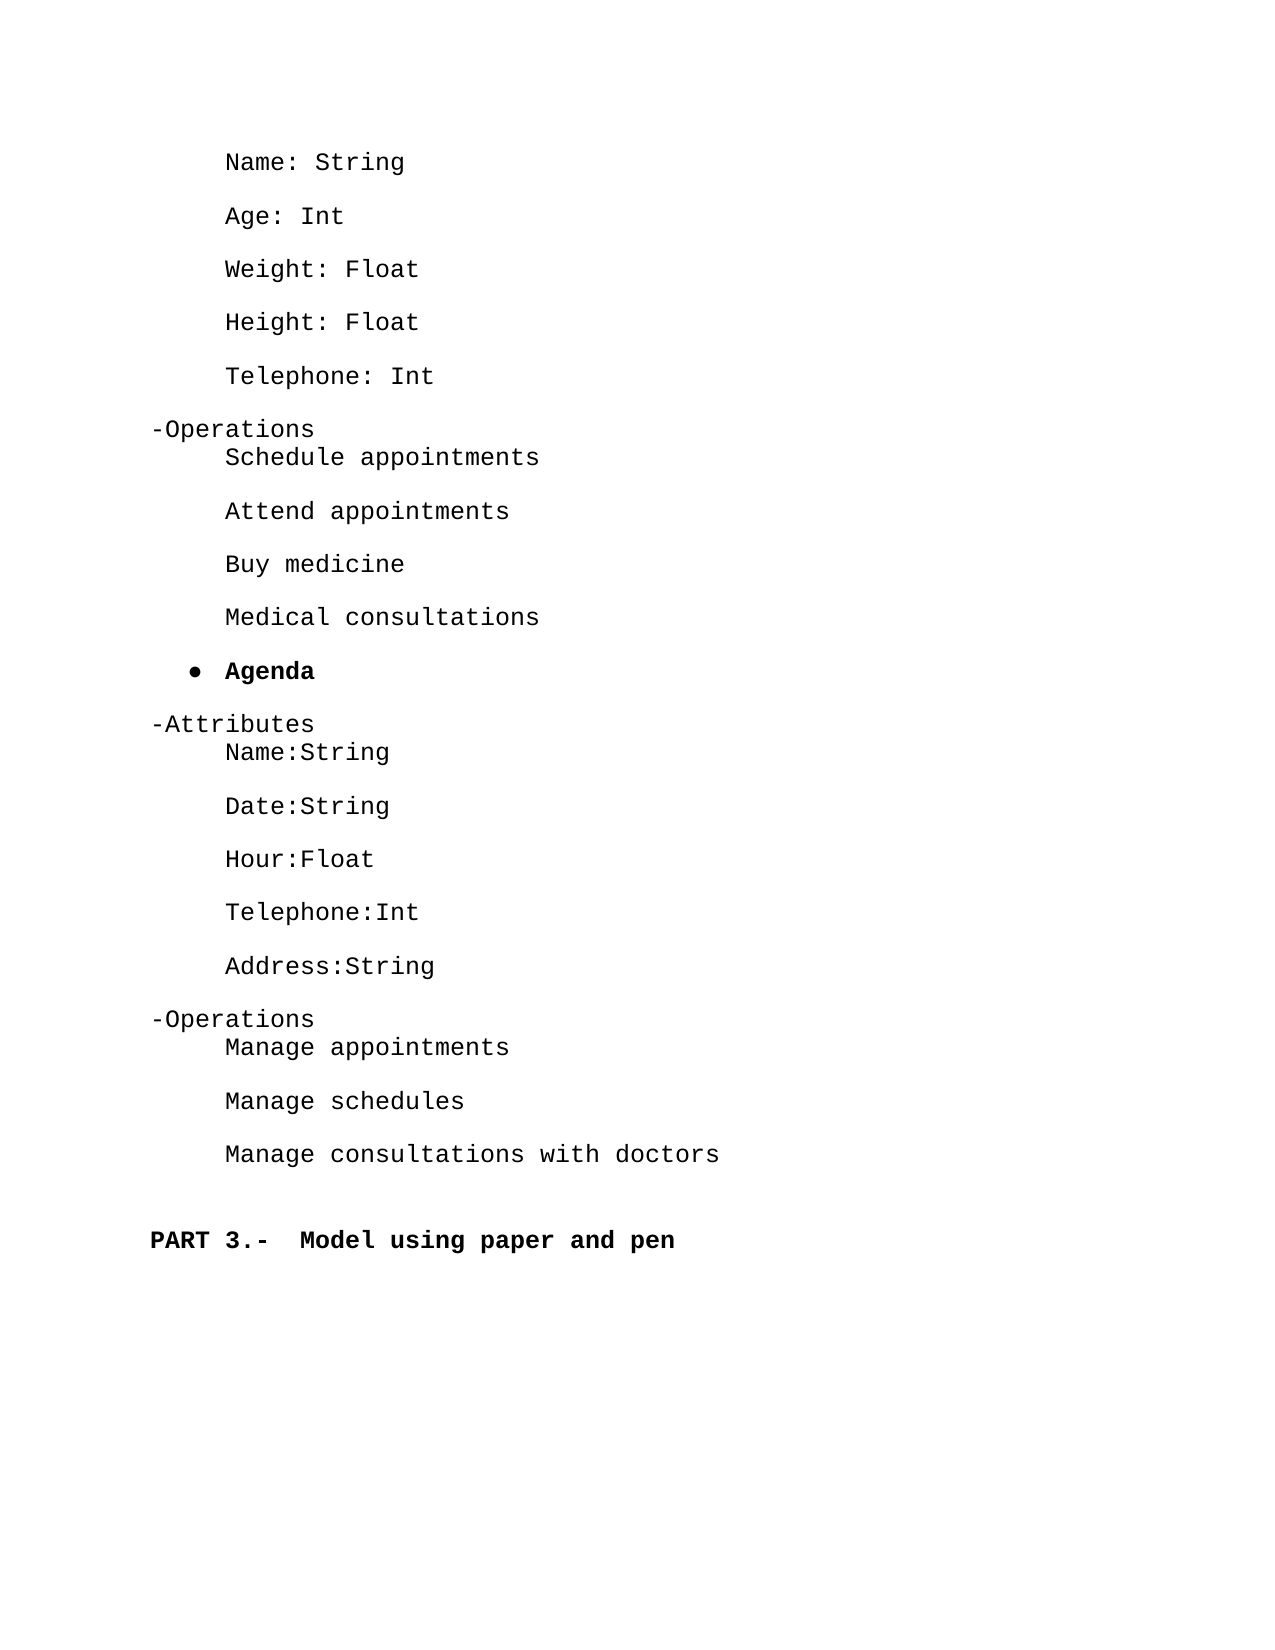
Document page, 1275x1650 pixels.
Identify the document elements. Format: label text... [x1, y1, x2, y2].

text Address:String [225, 953, 1125, 982]
text Age: Int [225, 203, 1125, 232]
text Weight: Float [225, 257, 1125, 285]
text Manage consultations with doctors [225, 1142, 1125, 1170]
text Telephone: Int [225, 363, 1125, 392]
text -Operations [150, 1007, 1125, 1035]
text -Attributes [150, 712, 1125, 740]
text Height: Float [225, 310, 1125, 338]
text Date:String [225, 793, 1125, 822]
text Attend appointments [225, 498, 1125, 527]
text Telephone:Int [225, 900, 1125, 928]
text Buy medicine [225, 552, 1125, 580]
text Schedule appointments [225, 445, 1125, 473]
text Hour:Float [225, 847, 1125, 875]
text -Operations [150, 417, 1125, 445]
text PART 3.- Model using paper and pen [150, 1227, 1125, 1256]
text Name:String [225, 740, 1125, 768]
text Manage appointments [225, 1035, 1125, 1063]
text Name: String [225, 150, 1125, 178]
text Medical consultations [225, 605, 1125, 633]
text Manage schedules [225, 1088, 1125, 1117]
list Agenda [187, 658, 1125, 687]
